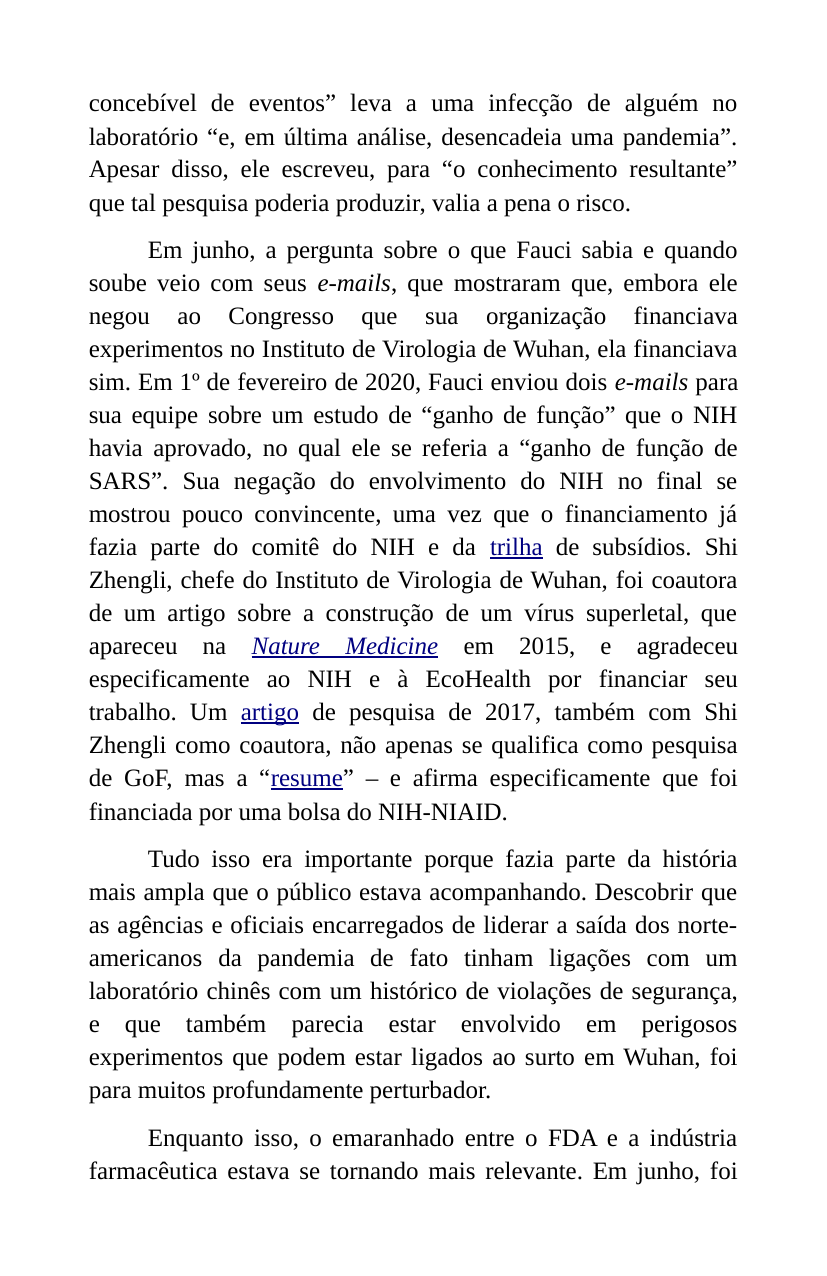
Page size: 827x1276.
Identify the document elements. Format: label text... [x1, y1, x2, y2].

text Tudo isso era importante porque fazia parte da história mais ampla que o público estava acompanhando. Descobrir que as agências e oficiais encarregados de liderar a saída dos norte-americanos da pandemia de fato tinham ligações com um laboratório chinês com um histórico de violações de segurança, e que também parecia estar envolvido em perigosos experimentos que podem estar ligados ao surto em Wuhan, foi para muitos profundamente perturbador. [88, 844, 738, 1104]
text Em junho, a pergunta sobre o que Fauci sabia e quando soube veio com seus e-mails, que mostraram que, embora ele negou ao Congresso que sua organização financiava experimentos no Instituto de Virologia de Wuhan, ela financiava sim. Em 1º de fevereiro de 2020, Fauci enviou dois e-mails para sua equipe sobre um estudo de “ganho de função” que o NIH havia aprovado, no qual ele se referia a “ganho de função de SARS”. Sua negação do envolvimento do NIH no final se mostrou pouco convincente, uma vez que o financiamento já fazia parte do comitê do NIH e da trilha de subsídios. Shi Zhengli, chefe do Instituto de Virologia de Wuhan, foi coautora de um artigo sobre a construção de um vírus superletal, que apareceu na Nature Medicine em 2015, e agradeceu especificamente ao NIH e à EcoHealth por financiar seu trabalho. Um artigo de pesquisa de 2017, também com Shi Zhengli como coautora, não apenas se qualifica como pesquisa de GoF, mas a “resume” – e afirma especificamente que foi financiada por uma bolsa do NIH-NIAID. [88, 235, 738, 825]
text Enquanto isso, o emaranhado entre o FDA e a indústria farmacêutica estava se tornando mais relevante. Em junho, foi [88, 1123, 738, 1185]
text concebível de eventos” leva a uma infecção de alguém no laboratório “e, em última análise, desencadeia uma pandemia”. Apesar disso, ele escreveu, para “o conhecimento resultante” que tal pesquisa poderia produzir, valia a pena o risco. [88, 88, 738, 216]
